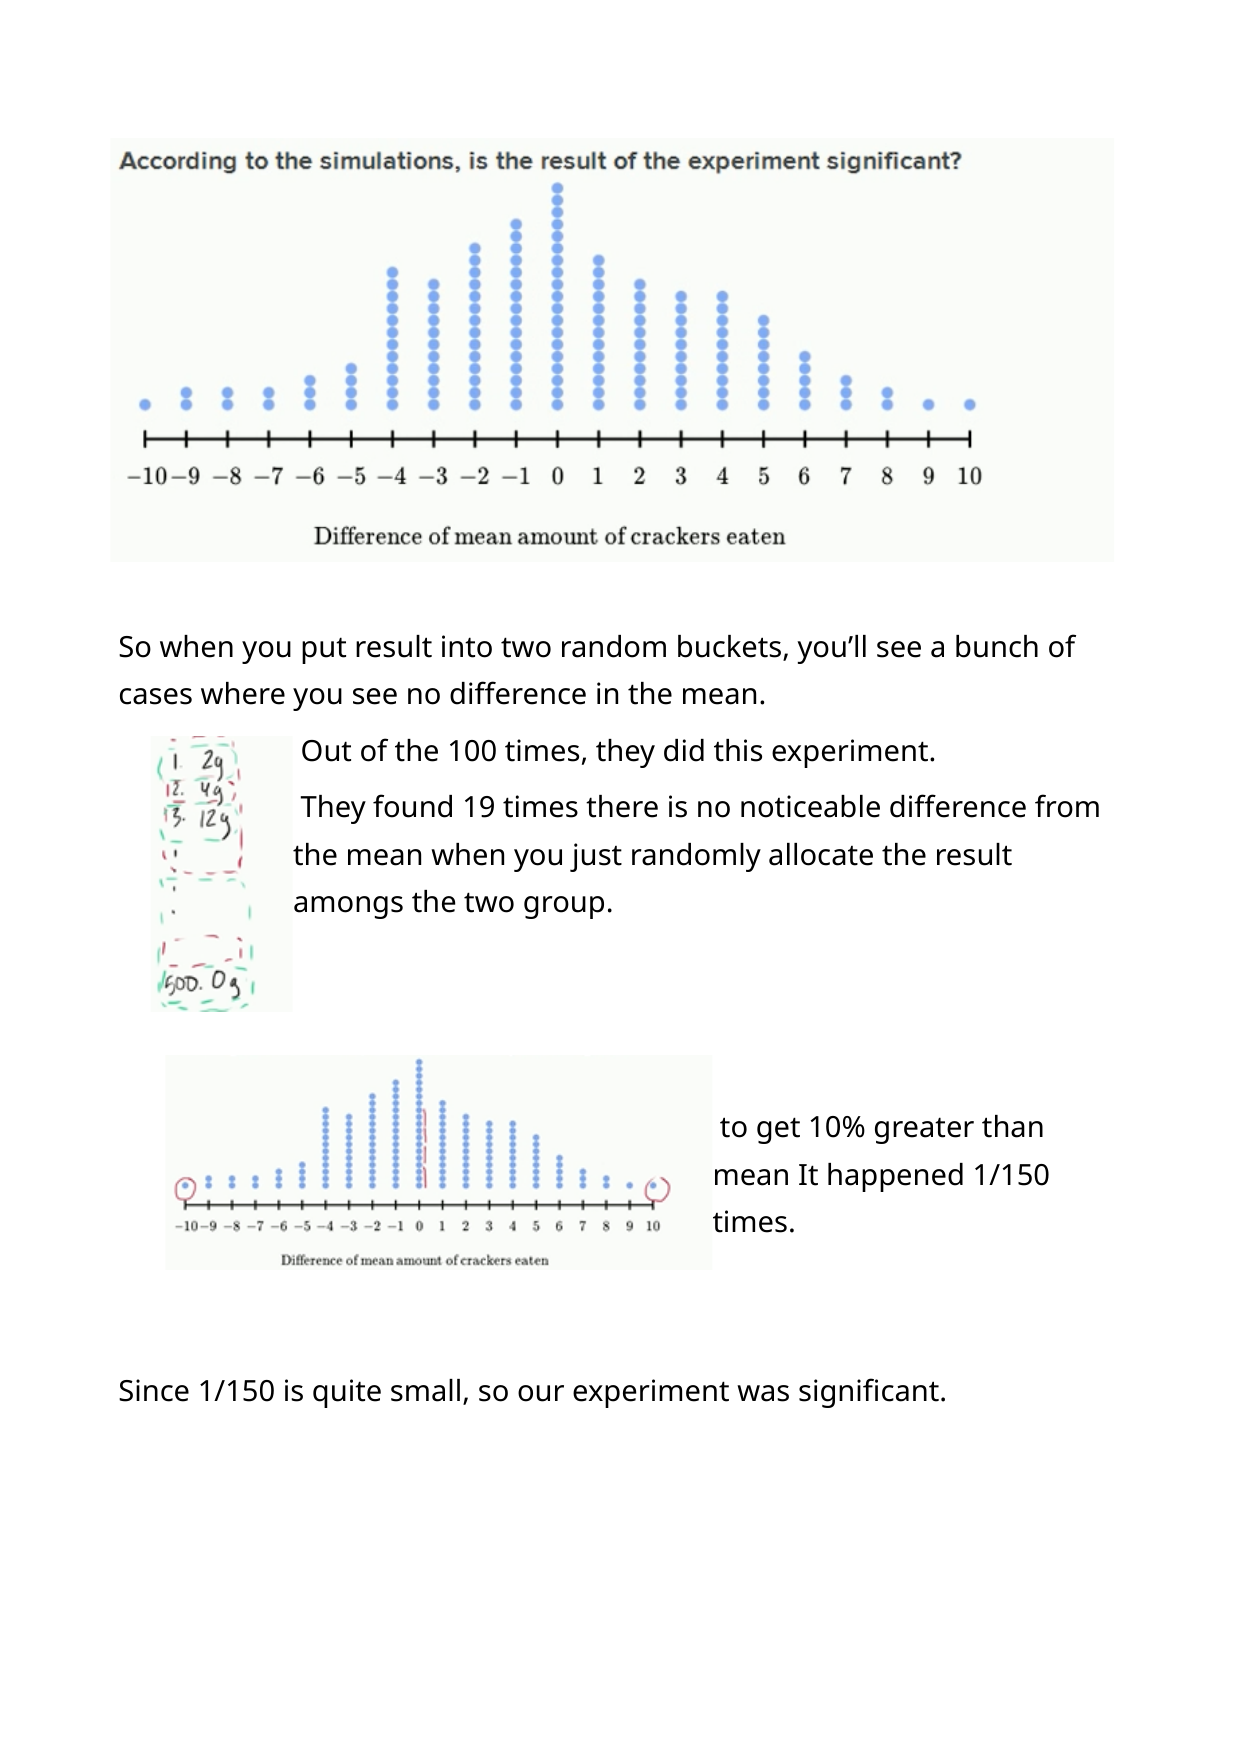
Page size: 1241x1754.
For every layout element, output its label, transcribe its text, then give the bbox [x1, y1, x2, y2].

text Since 1/150 is quite small, so our experiment was significant. [118, 1370, 1122, 1410]
text Out of the 100 times, they did this experiment. [118, 730, 1122, 769]
text to get 10% greater than mean It happened 1/150 times. [713, 1106, 1122, 1241]
text They found 19 times there is no noticeable difference from the mean when you just randomly allocate the result amongs the two group. [293, 786, 1122, 921]
picture [110, 138, 1115, 562]
picture [150, 736, 293, 1012]
text [118, 1106, 165, 1241]
picture [165, 1055, 713, 1270]
text So when you put result into two random buckets, you’ll see a bunch of cases where you see no difference in the mean. [118, 626, 1122, 713]
text [118, 786, 150, 921]
